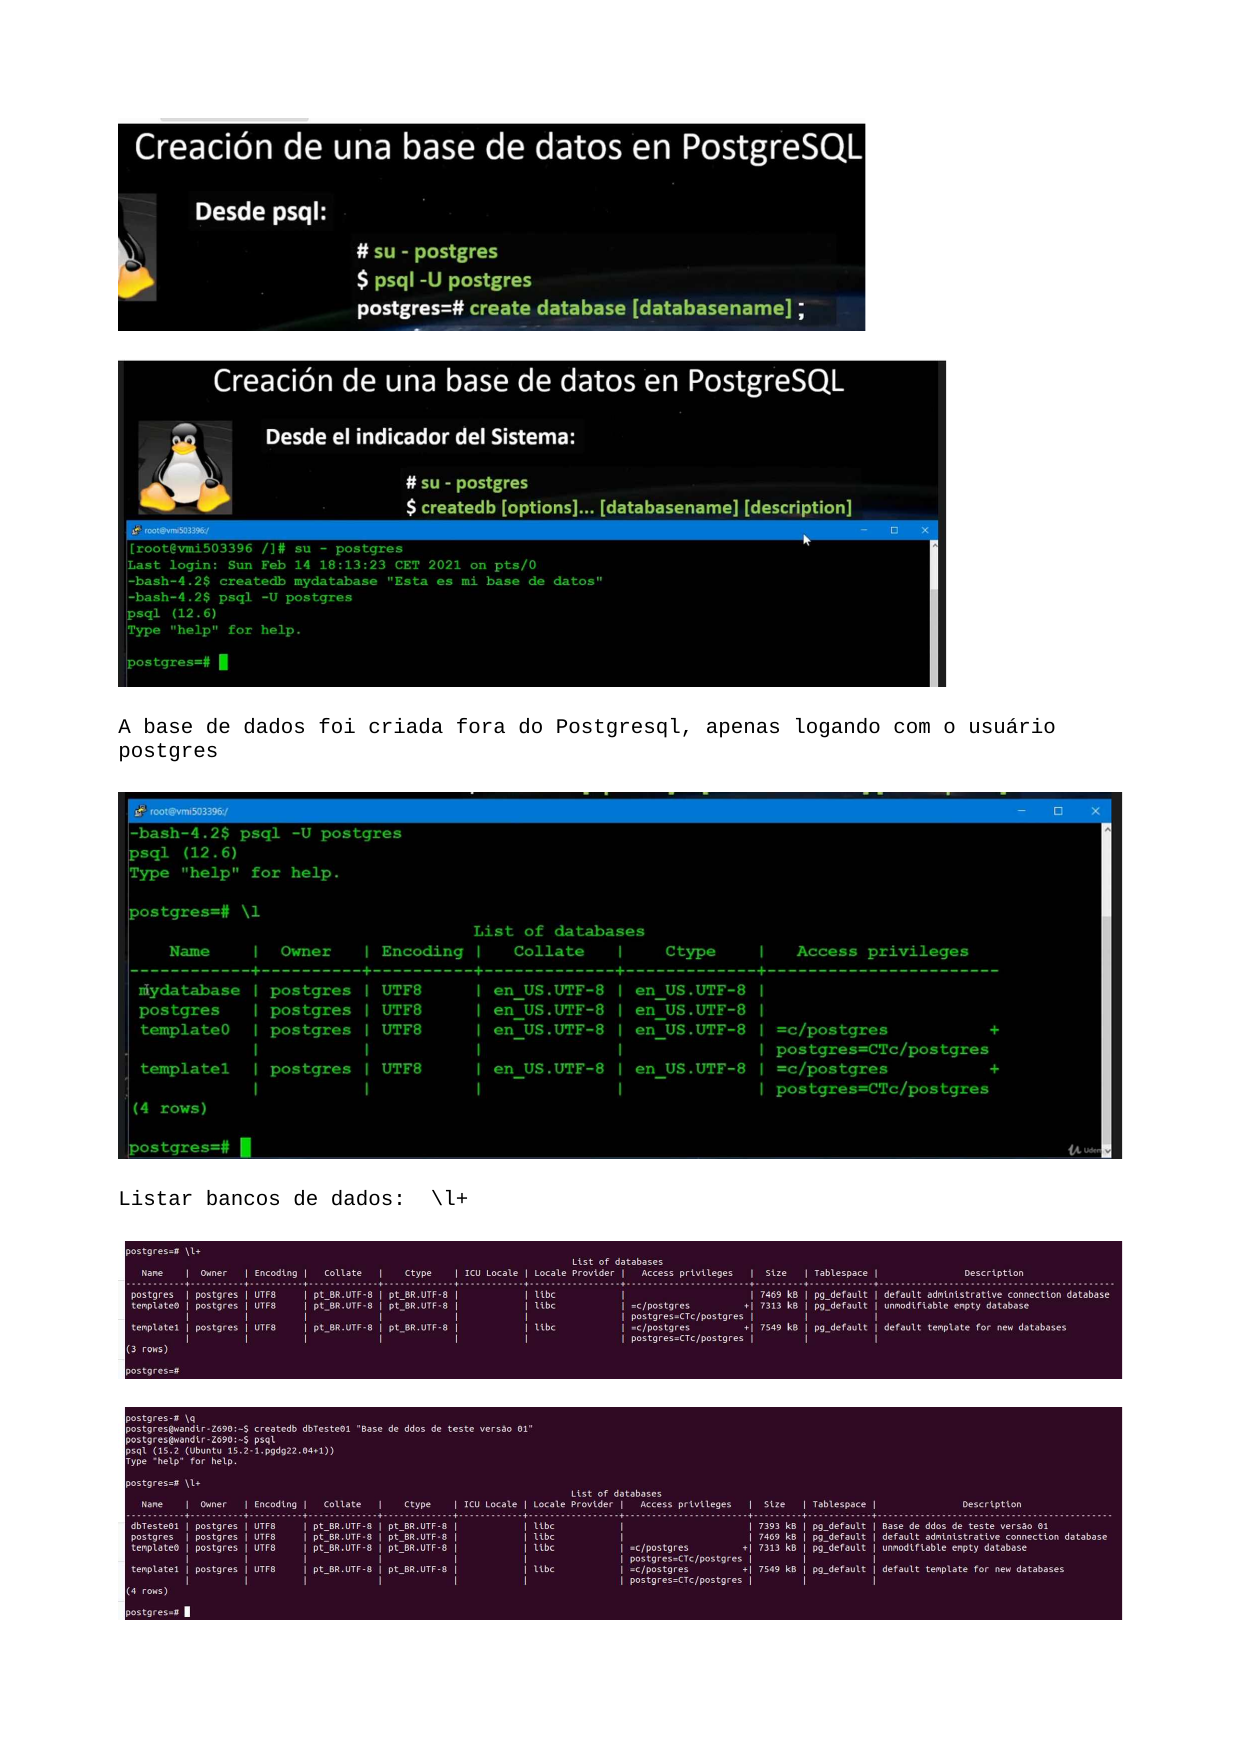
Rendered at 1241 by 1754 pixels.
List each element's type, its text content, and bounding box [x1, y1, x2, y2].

picture [118, 792, 1123, 1159]
picture [118, 359, 947, 687]
picture [118, 1407, 1123, 1620]
text A base de dados foi criada fora do Postgresql, apenas logando com o usuário postgres [118, 716, 1122, 763]
picture [118, 118, 866, 331]
picture [118, 1241, 1123, 1379]
text Listar bancos de dados: \l+ [118, 1188, 1122, 1212]
